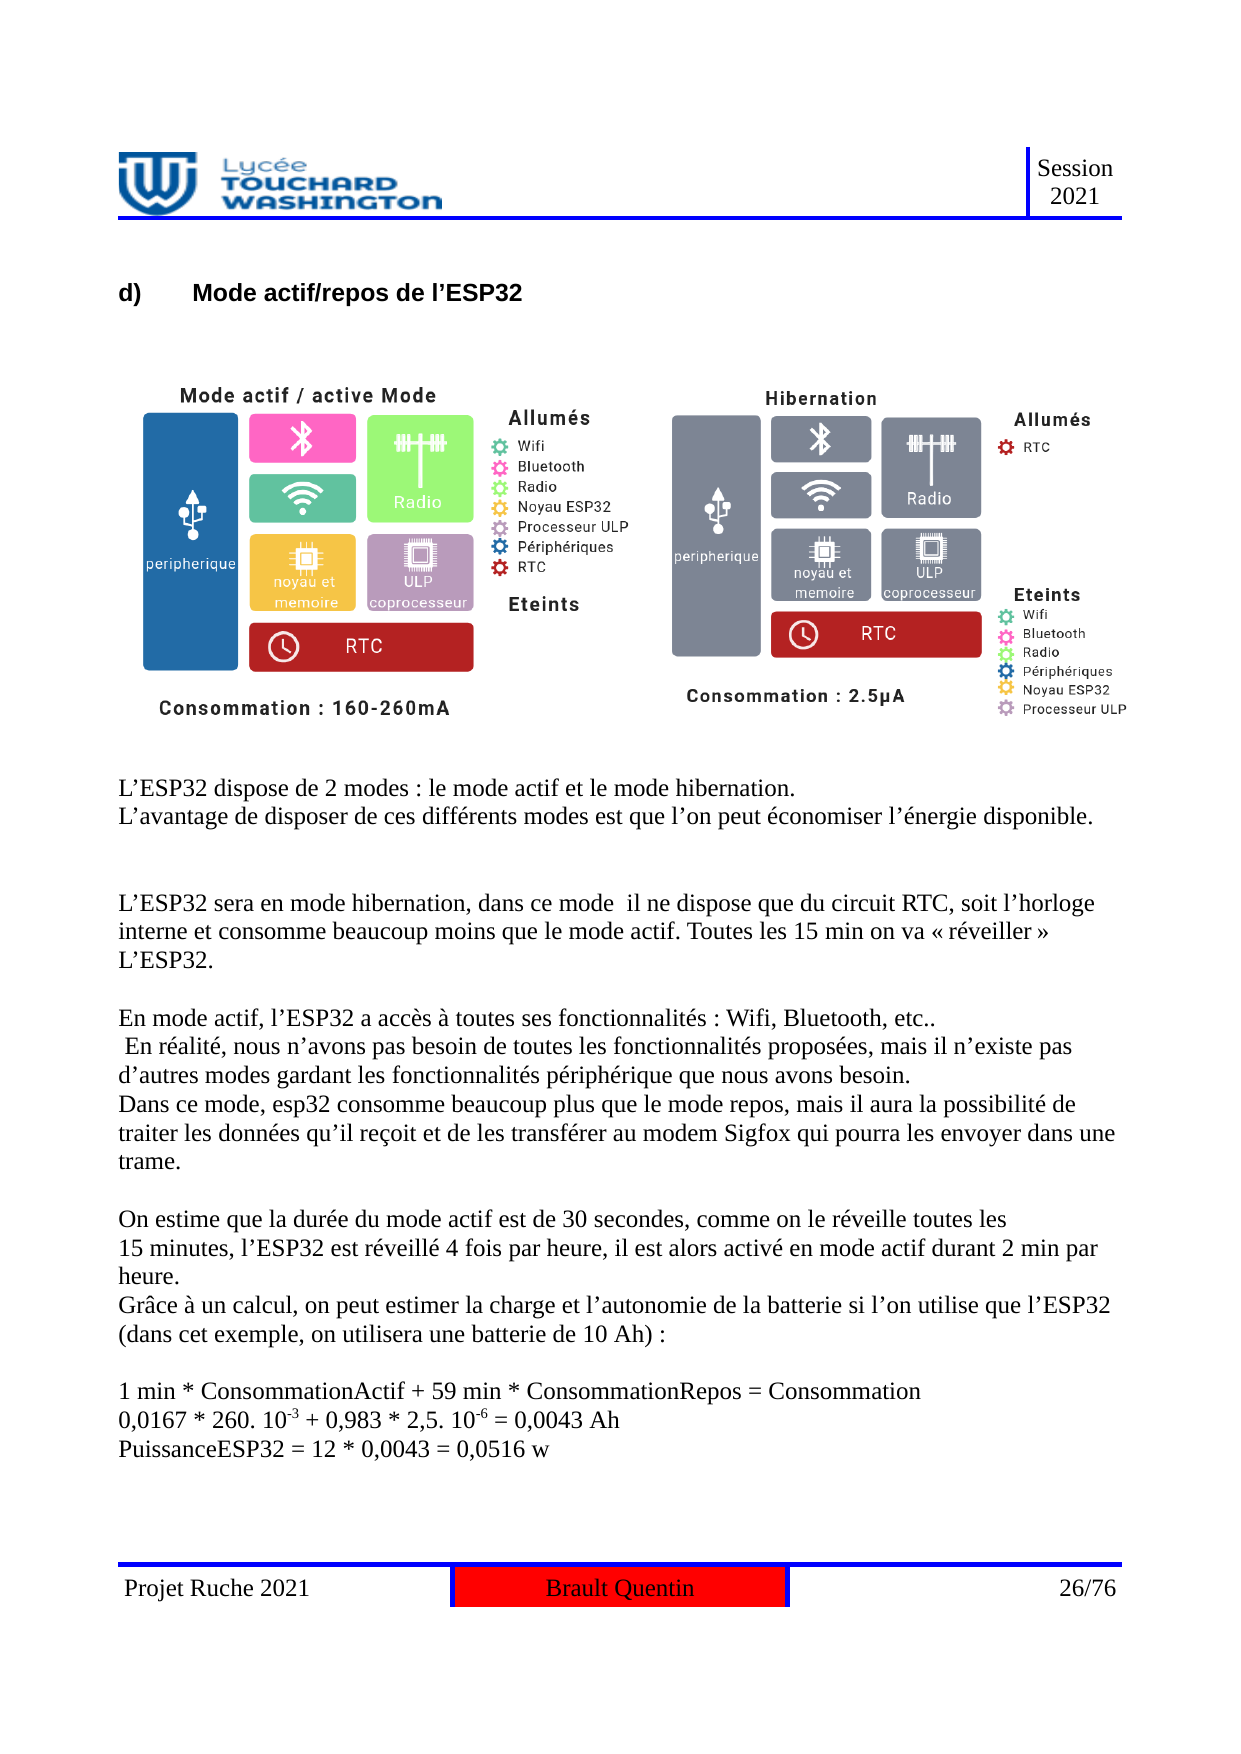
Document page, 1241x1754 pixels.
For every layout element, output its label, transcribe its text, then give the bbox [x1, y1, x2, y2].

picture [132, 379, 1218, 739]
text L’ESP32 dispose de 2 modes : le mode actif et le mode hibernation. [118, 773, 1122, 801]
text L’ESP32 sera en mode hibernation, dans ce mode il ne dispose que du circuit RTC, soit l’horloge interne et consomme beaucoup moins que le mode actif. Toutes les 15 min on va « réveiller » L’ESP32. [118, 859, 1122, 974]
text Dans ce mode, esp32 consomme beaucoup plus que le mode repos, mais il aura la possibilité de traiter les données qu’il reçoit et de les transférer au modem Sigfox qui pourra les envoyer dans une trame. [118, 1089, 1122, 1204]
text 1 min * ConsommationActif + 59 min * ConsommationRepos = Consommation [118, 1376, 1122, 1405]
text On estime que la durée du mode actif est de 30 secondes, comme on le réveille toutes les 15 minutes, l’ESP32 est réveillé 4 fois par heure, il est alors activé en mode actif durant 2 min par heure. [118, 1204, 1122, 1290]
text 0,0167 * 260. 10-3 + 0,983 * 2,5. 10-6 = 0,0043 Ah [118, 1405, 1122, 1434]
text L’avantage de disposer de ces différents modes est que l’on peut économiser l’énergie disponible. [118, 801, 1122, 830]
subtitle Mode actif/repos de l’ESP32 [118, 278, 1122, 306]
text En mode actif, l’ESP32 a accès à toutes ses fonctionnalités : Wifi, Bluetooth, etc.. En réalité, nous n’avons pas besoin de toutes les fonctionnalités proposées, mais il n’existe pas d’autres modes gardant les fonctionnalités périphérique que nous avons besoin. [118, 1003, 1122, 1089]
text PuissanceESP32 = 12 * 0,0043 = 0,0516 w [118, 1434, 1122, 1463]
picture [118, 152, 442, 216]
text Grâce à un calcul, on peut estimer la charge et l’autonomie de la batterie si l’on utilise que l’ESP32 (dans cet exemple, on utilisera une batterie de 10 Ah) : [118, 1290, 1122, 1348]
